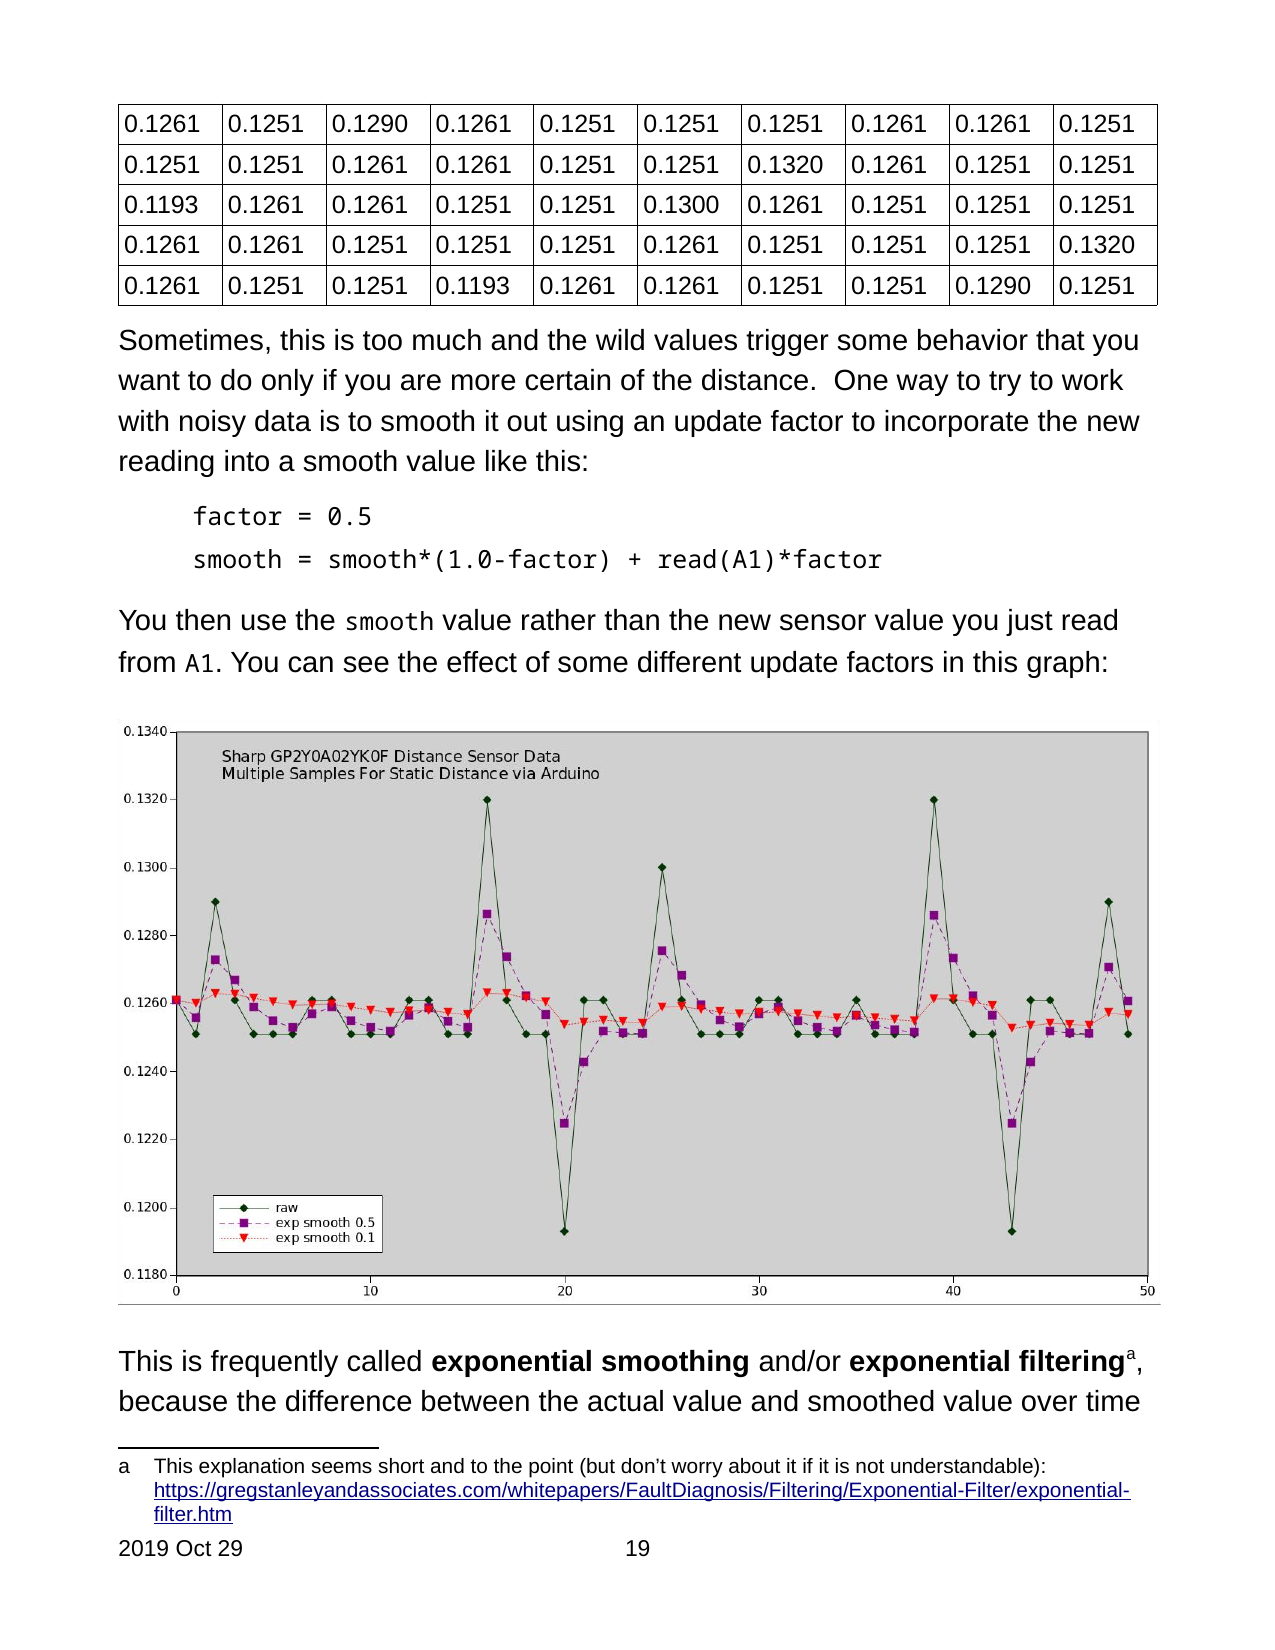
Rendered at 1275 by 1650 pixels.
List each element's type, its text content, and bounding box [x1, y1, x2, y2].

table_cell 0.1251 [223, 266, 326, 305]
table_cell 0.1251 [223, 145, 326, 184]
table_header 0.1261 [431, 105, 533, 144]
table_cell 0.1261 [223, 226, 326, 265]
table_cell 0.1261 [638, 266, 741, 305]
table_cell 0.1251 [950, 145, 1053, 184]
table_header 0.1251 [534, 105, 637, 144]
table_cell 0.1261 [846, 145, 949, 184]
text You then use the smooth value rather than the new sensor value you just read from A1. You can see the effect of some different update factors in this graph: [118, 603, 1157, 679]
table_cell 0.1251 [846, 226, 949, 265]
table_cell 0.1261 [327, 145, 430, 184]
table_cell 0.1193 [119, 185, 222, 224]
table_header 0.1290 [327, 105, 430, 144]
text This is frequently called exponential smoothing and/or exponential filtering, because the difference between the actual value and smoothed value over time [118, 1344, 1157, 1418]
table_cell 0.1290 [950, 266, 1053, 305]
table_cell 0.1251 [534, 145, 637, 184]
table_header 0.1251 [742, 105, 845, 144]
table_cell 0.1251 [327, 226, 430, 265]
table_cell 0.1251 [950, 185, 1053, 224]
picture [118, 719, 1161, 1305]
table_cell 0.1300 [638, 185, 741, 224]
table_cell 0.1251 [1054, 266, 1157, 305]
table_cell 0.1261 [431, 145, 533, 184]
text factor = 0.5 [192, 499, 1157, 533]
table_header 0.1251 [638, 105, 741, 144]
table_cell 0.1251 [638, 145, 741, 184]
table_cell 0.1261 [742, 185, 845, 224]
table_cell 0.1251 [1054, 145, 1157, 184]
table_cell 0.1251 [950, 226, 1053, 265]
table_cell 0.1251 [534, 226, 637, 265]
text This explanation seems short and to the point (but don’t worry about it if it is not understandable): https://gregstanleyandassociates.com/whitepapers/FaultDiagnosis/Filtering/Exponential-Filter/exponential-filter.htm [118, 1454, 1157, 1526]
table_cell 0.1320 [742, 145, 845, 184]
table_cell 0.1251 [431, 226, 533, 265]
table_header 0.1261 [846, 105, 949, 144]
table_cell 0.1251 [1054, 185, 1157, 224]
table_cell 0.1251 [742, 266, 845, 305]
text smooth = smooth*(1.0-factor) + read(A1)*factor [192, 542, 1157, 576]
table_cell 0.1193 [431, 266, 533, 305]
table_cell 0.1251 [119, 145, 222, 184]
table_cell 0.1261 [119, 266, 222, 305]
table_cell 0.1251 [846, 185, 949, 224]
table_header 0.1261 [119, 105, 222, 144]
table_cell 0.1261 [327, 185, 430, 224]
table_cell 0.1261 [638, 226, 741, 265]
table_cell 0.1251 [846, 266, 949, 305]
table_cell 0.1251 [742, 226, 845, 265]
table_cell 0.1261 [119, 226, 222, 265]
table_cell 0.1320 [1054, 226, 1157, 265]
table_header 0.1251 [223, 105, 326, 144]
text Sometimes, this is too much and the wild values trigger some behavior that you want to do only if you are more certain of the distance. One way to try to work with noisy data is to smooth it out using an update factor to incorporate the new reading into a smooth value like this: [118, 323, 1157, 477]
table_header 0.1261 [950, 105, 1053, 144]
table_cell 0.1251 [534, 185, 637, 224]
table_cell 0.1251 [431, 185, 533, 224]
table_cell 0.1261 [223, 185, 326, 224]
table_header 0.1251 [1054, 105, 1157, 144]
table_cell 0.1261 [534, 266, 637, 305]
table_cell 0.1251 [327, 266, 430, 305]
